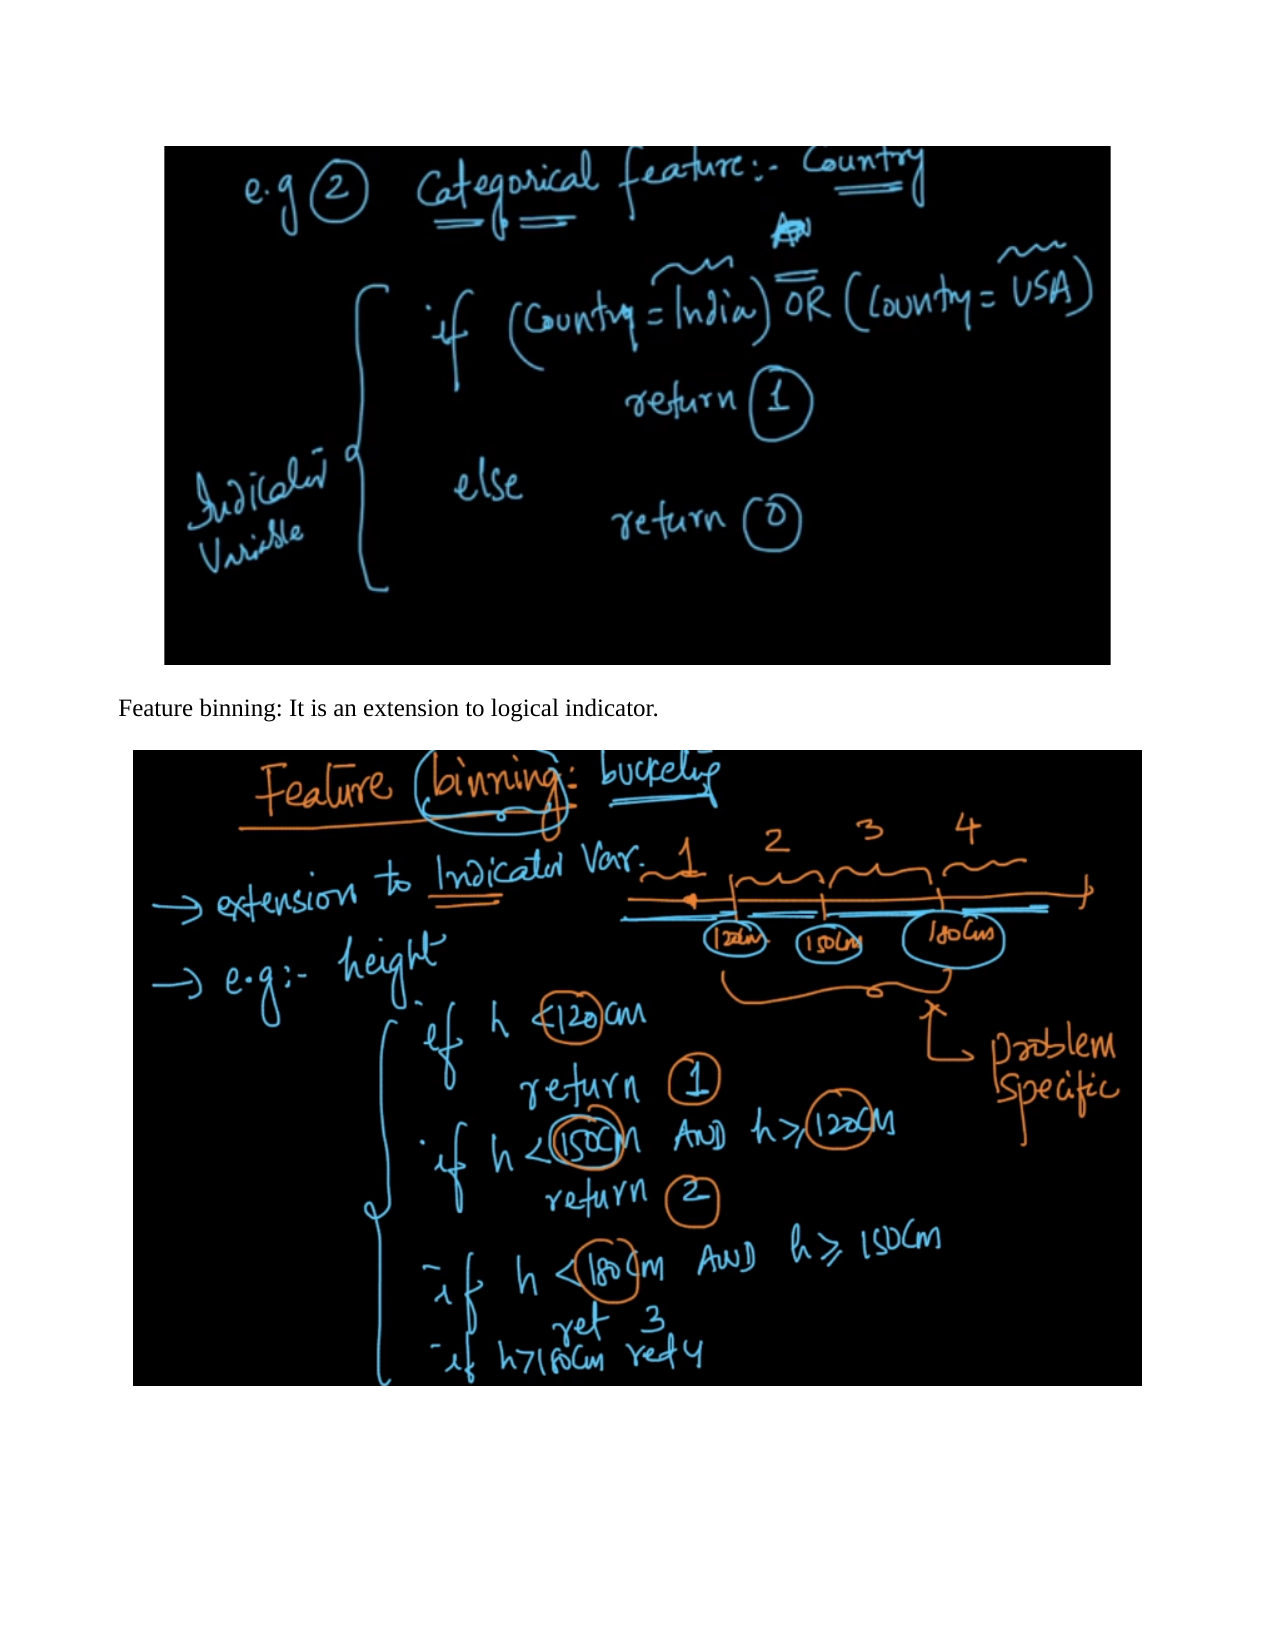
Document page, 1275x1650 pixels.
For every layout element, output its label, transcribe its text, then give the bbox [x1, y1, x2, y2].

picture [164, 146, 1111, 665]
text Feature binning: It is an extension to logical indicator. [118, 693, 1157, 722]
picture [133, 750, 1142, 1386]
